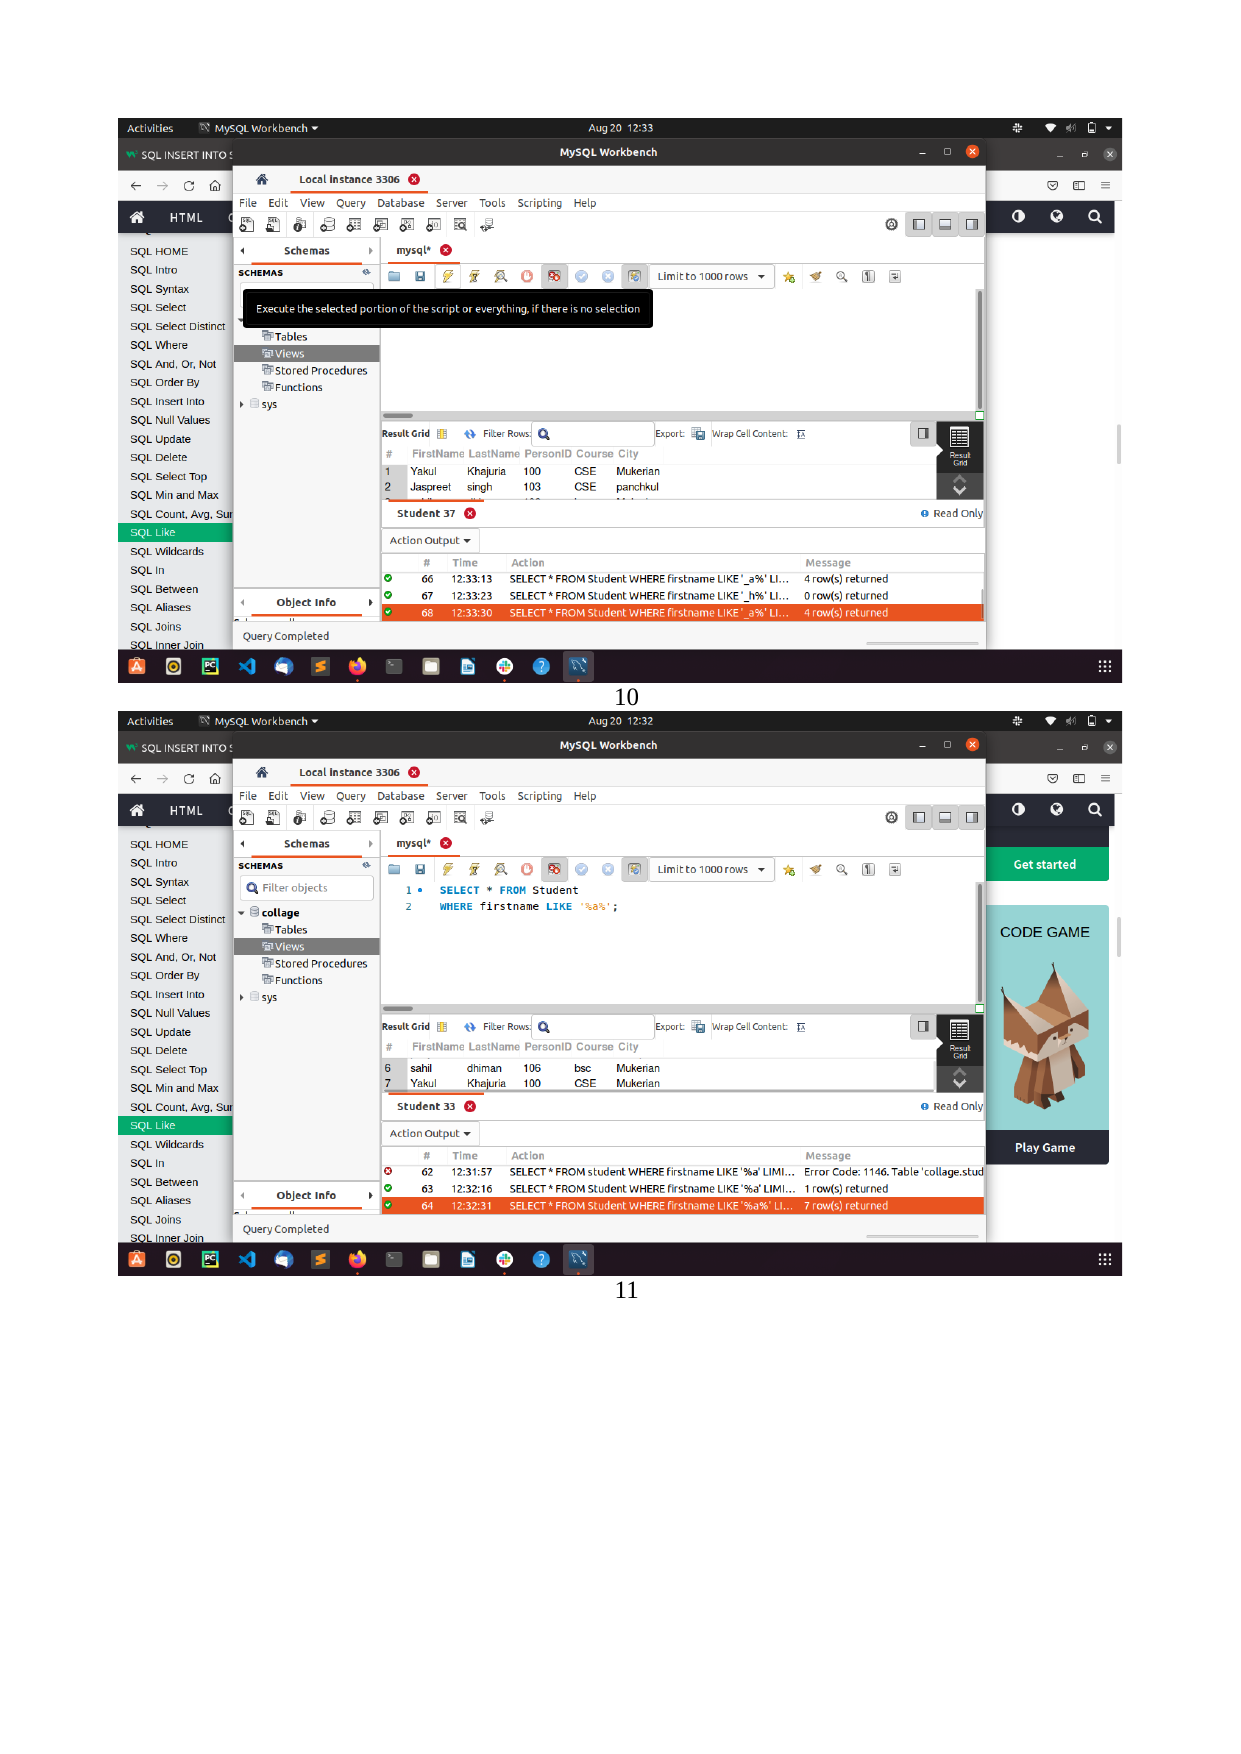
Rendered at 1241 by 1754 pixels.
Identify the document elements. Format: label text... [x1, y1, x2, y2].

text 11 [118, 1276, 1122, 1304]
picture [118, 118, 1123, 683]
picture [118, 711, 1123, 1276]
text 10 [118, 683, 1122, 711]
